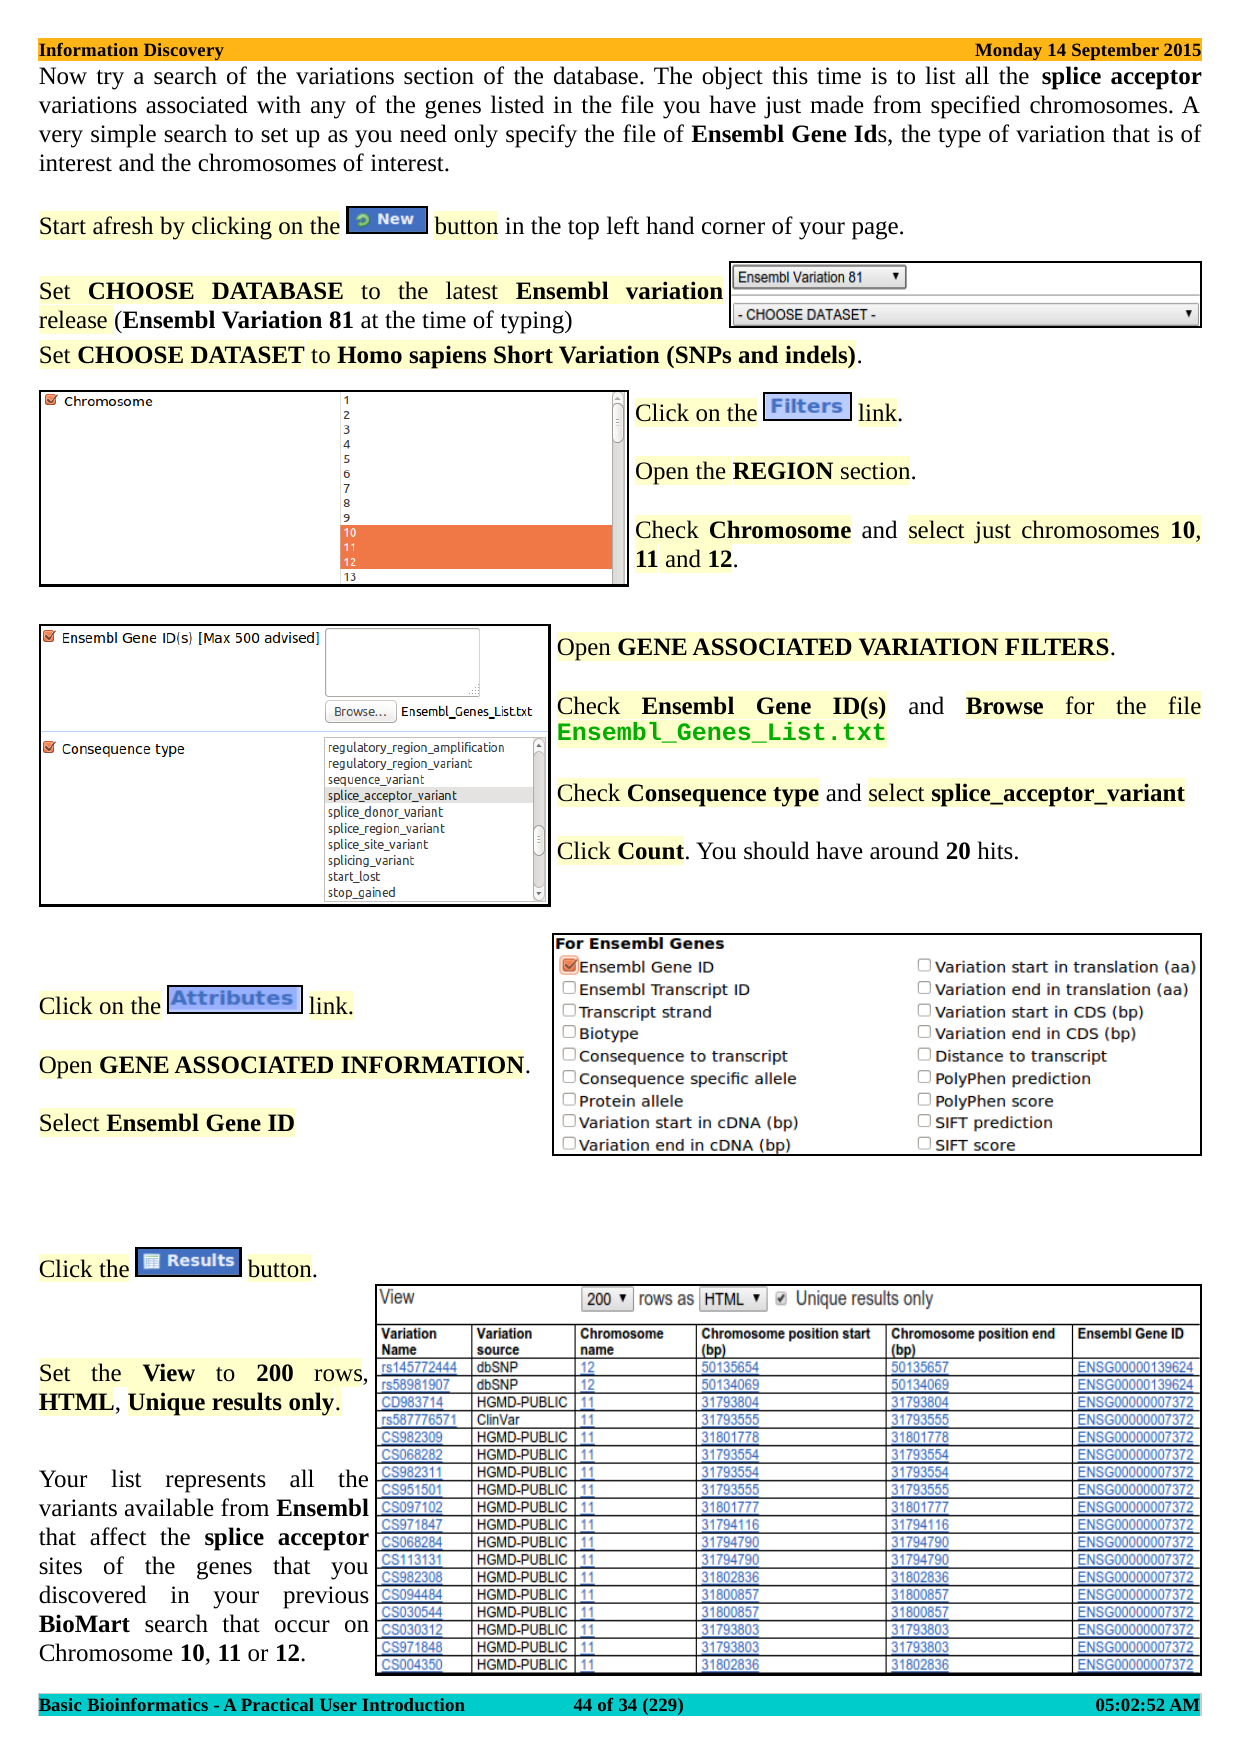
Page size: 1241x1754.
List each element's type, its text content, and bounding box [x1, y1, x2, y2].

picture [349, 208, 426, 232]
text Set CHOOSE DATABASE to the latest Ensembl variation release (Ensembl Variation 81 at the time of typing) [38, 276, 1202, 334]
picture [731, 263, 1200, 326]
text Set the View to 200 rows, HTML, Unique results only. [38, 1357, 375, 1416]
text Check Ensembl Gene ID(s) and Browse for the file Ensembl_Genes_List.txt [551, 691, 1202, 748]
text Start afresh by clicking on thebutton in the top left hand corner of your page. [38, 206, 1202, 240]
text Open GENE ASSOCIATED VARIATION FILTERS. [551, 632, 1202, 661]
picture [377, 1286, 1200, 1673]
picture [41, 392, 627, 584]
text Open GENE ASSOCIATED INFORMATION. [38, 1050, 552, 1079]
picture [554, 935, 1200, 1154]
text Now try a search of the variations section of the database. The object this time is to list all the splice acceptor variations associated with any of the genes listed in the file you have just made from specified chromosomes. A very simple search to set up as you need only specify the file of Ensembl Gene Ids, the type of variation that is of interest and the chromosomes of interest. [38, 61, 1202, 177]
text Check Chromosome and select just chromosomes 10, 11 and 12. [629, 515, 1202, 573]
picture [41, 626, 548, 904]
text Click thebutton. [38, 1247, 1202, 1282]
text Click on thelink. [38, 985, 552, 1020]
picture [169, 987, 301, 1012]
text Open the REGION section. [629, 456, 1202, 485]
text Set CHOOSE DATASET to Homo sapiens Short Variation (SNPs and indels). [38, 339, 1202, 369]
text Click Count. You should have around 20 hits. [551, 836, 1202, 865]
text Select Ensembl Gene ID [38, 1108, 552, 1137]
text Click on thelink. [629, 392, 1202, 427]
text Check Consequence type and select splice_acceptor_variant [551, 778, 1202, 807]
picture [138, 1249, 239, 1275]
picture [765, 394, 850, 419]
text Your list represents all the variants available from Ensembl that affect the splice acceptor sites of the genes that you discovered in your previous BioMart search that occur on Chromosome 10, 11 or 12. [38, 1464, 375, 1667]
